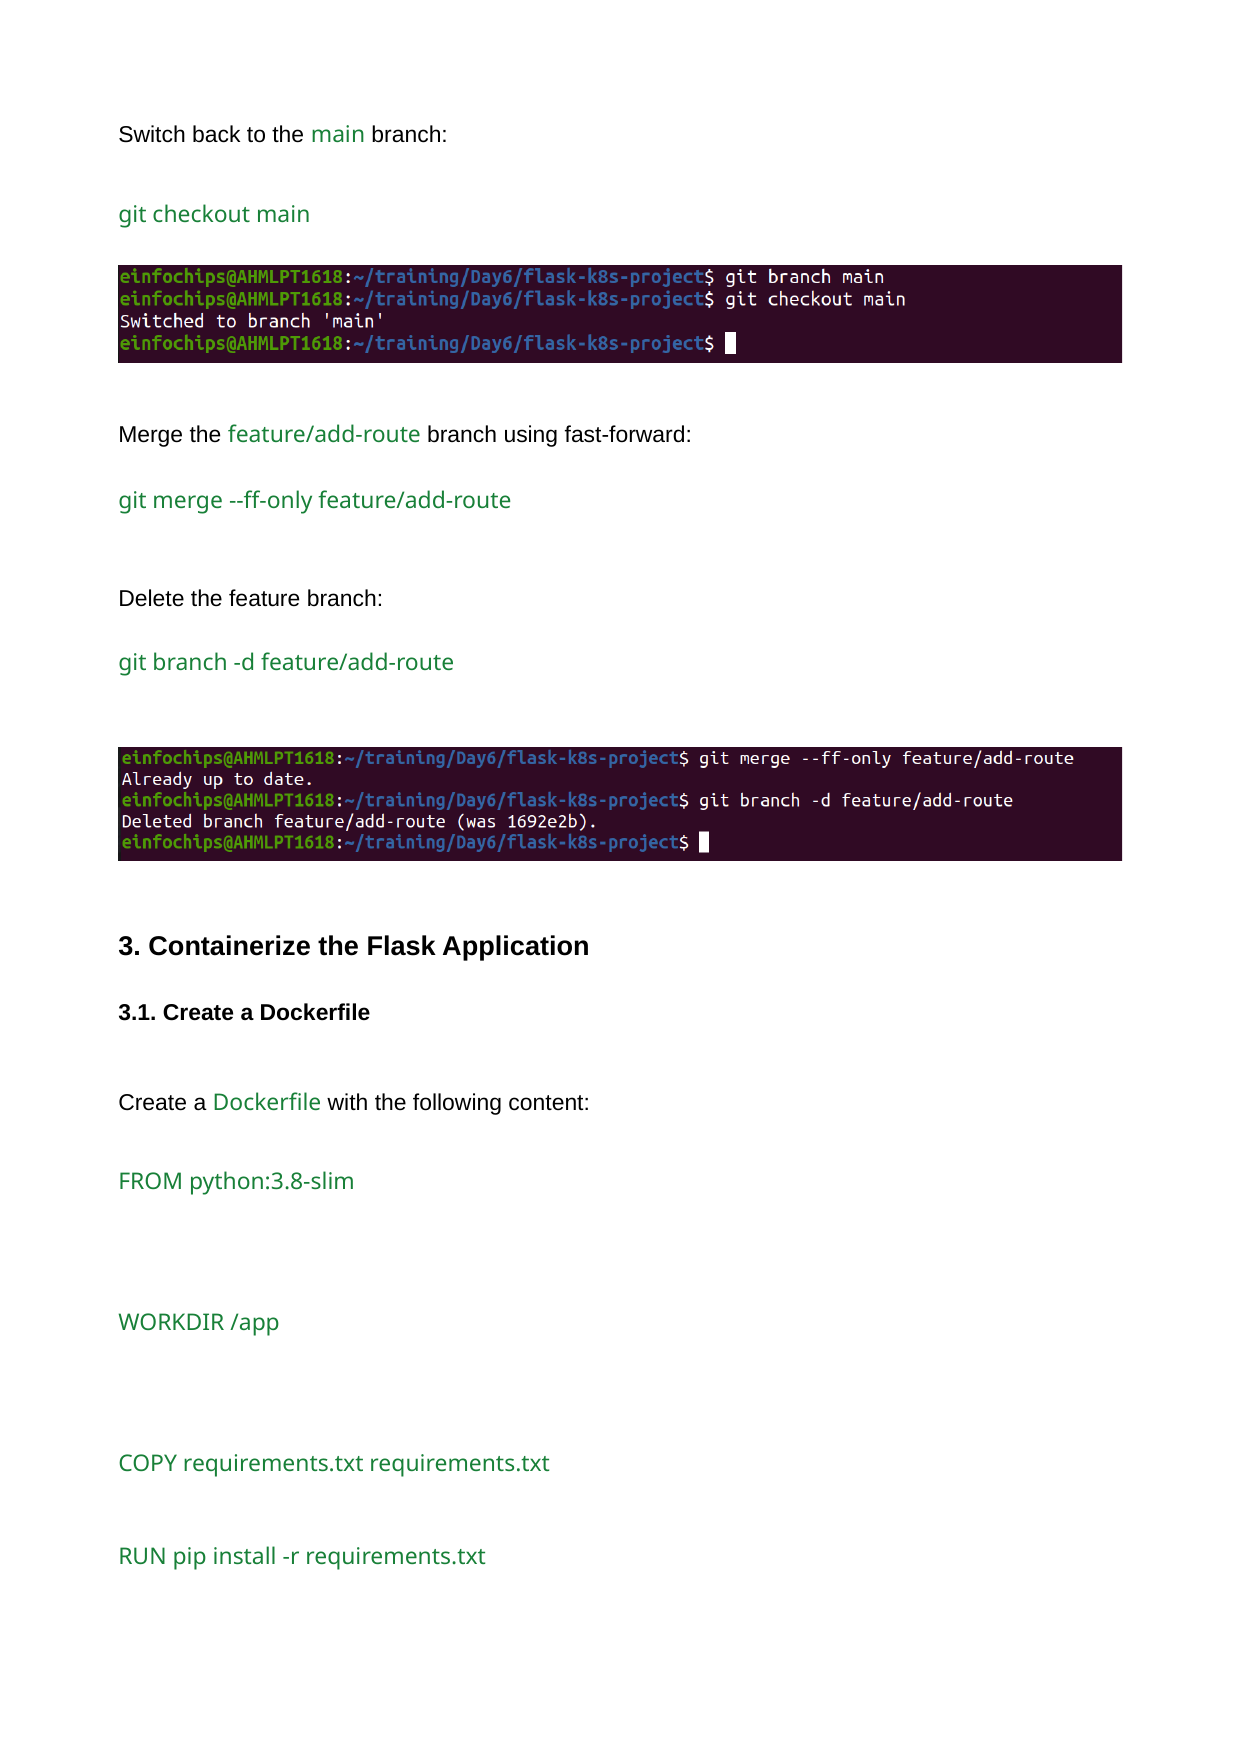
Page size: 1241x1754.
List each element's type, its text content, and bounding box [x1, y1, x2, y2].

picture [118, 747, 1123, 861]
text WORKDIR /app [118, 1306, 1122, 1337]
picture [118, 265, 1123, 363]
text COPY requirements.txt requirements.txt [118, 1446, 1122, 1478]
text Create a Dockerfile with the following content: FROM python:3.8-slim [118, 1086, 1122, 1196]
text Delete the feature branch: git branch -d feature/add-route [118, 585, 1122, 677]
subtitle 3. Containerize the Flask Application [118, 930, 1122, 962]
text RUN pip install -r requirements.txt [118, 1539, 1122, 1571]
text Switch back to the main branch: git checkout main [118, 118, 1122, 229]
text Merge the feature/add-route branch using fast-forward: git merge --ff-only feature/add-route [118, 418, 1122, 515]
text 3.1. Create a Dockerfile [118, 999, 1122, 1026]
